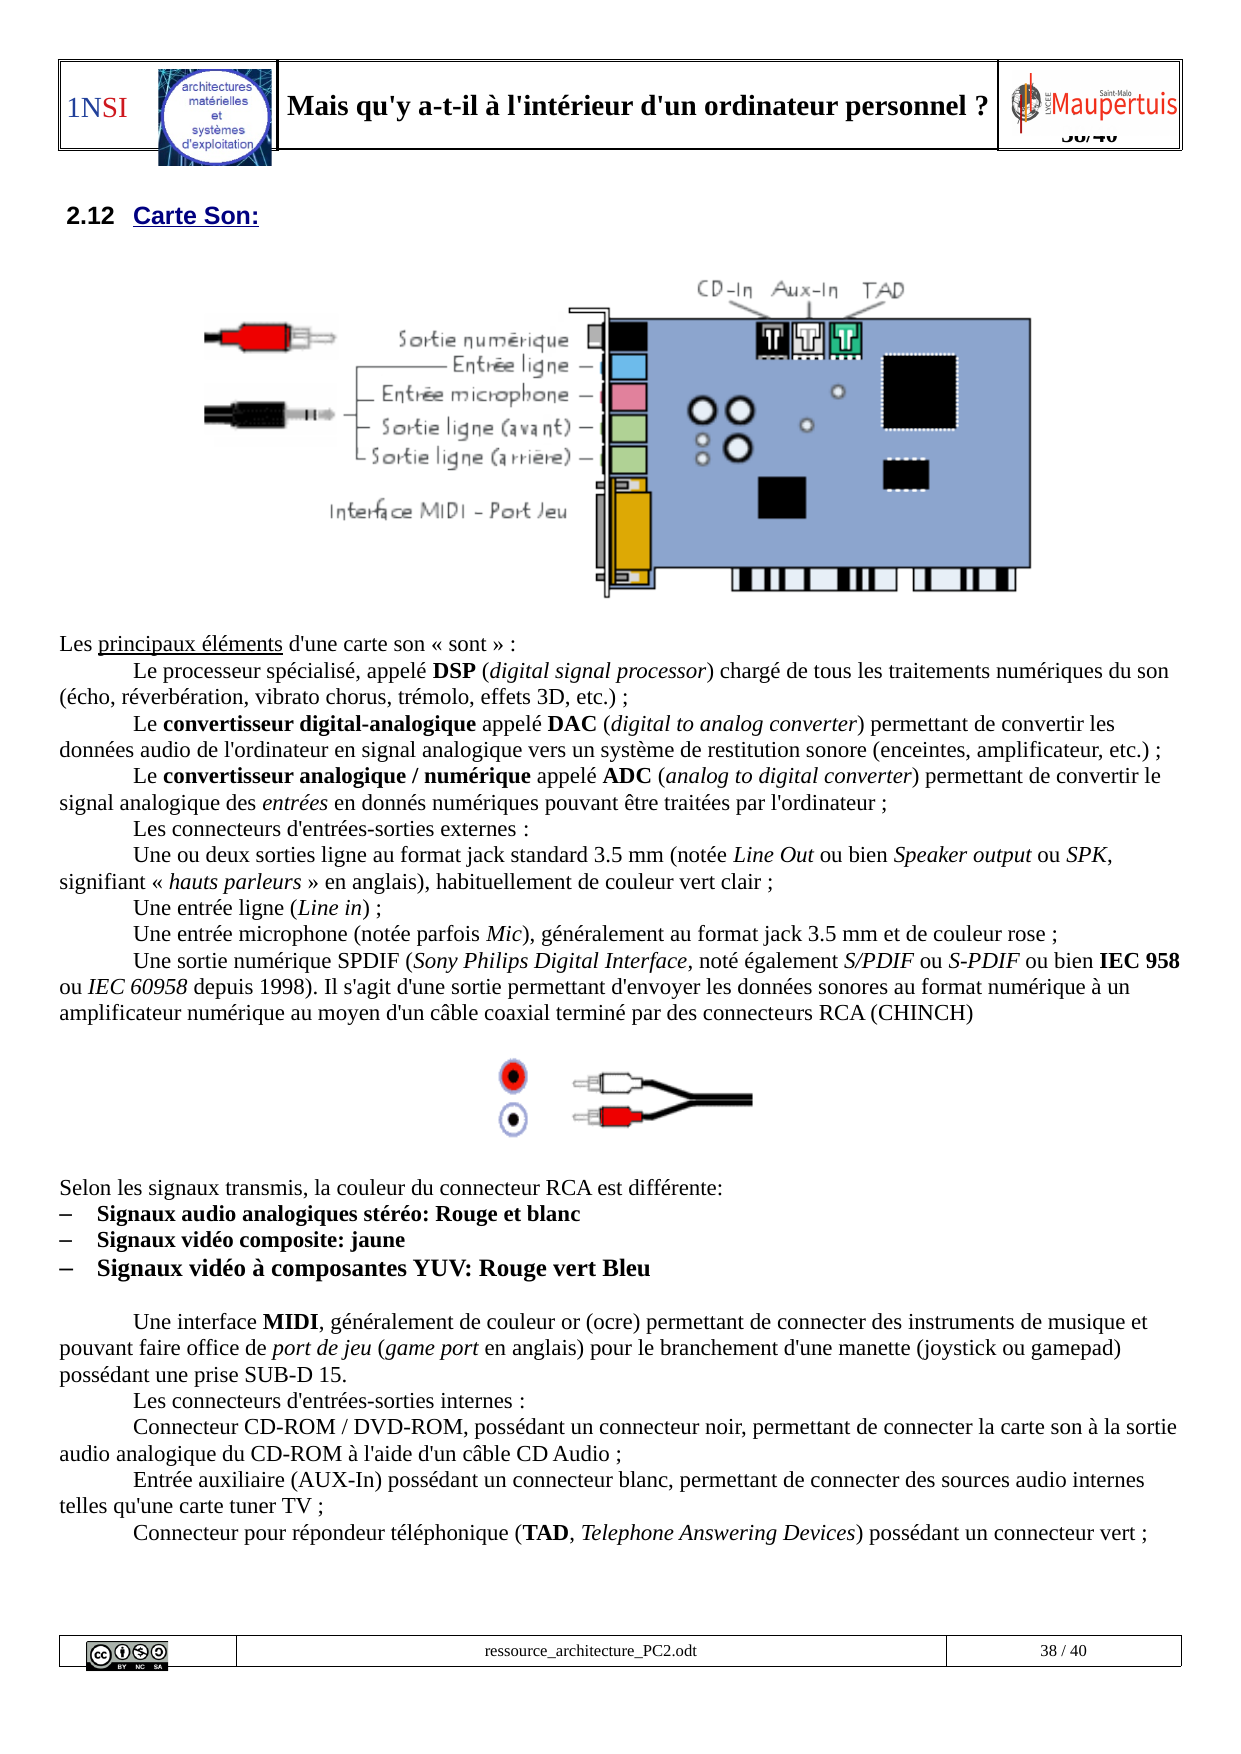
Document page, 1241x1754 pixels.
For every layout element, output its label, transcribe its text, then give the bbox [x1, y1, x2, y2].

text Une entrée ligne (Line in) ; [59, 894, 1181, 920]
text Selon les signaux transmis, la couleur du connecteur RCA est différente: [59, 1026, 1181, 1200]
list Signaux vidéo composite: jaune [59, 1226, 1181, 1253]
text Les principaux éléments d'une carte son « sont » : [59, 631, 1181, 657]
text Les connecteurs d'entrées-sorties externes : [59, 815, 1181, 841]
text Connecteur pour répondeur téléphonique (TAD, Telephone Answering Devices) possédant un connecteur vert ; [59, 1519, 1181, 1545]
list Signaux audio analogiques stéréo: Rouge et blanc [59, 1200, 1181, 1226]
text Entrée auxiliaire (AUX-In) possédant un connecteur blanc, permettant de connecter des sources audio internes telles qu'une carte tuner TV ; [59, 1466, 1181, 1519]
list Signaux vidéo à composantes YUV: Rouge vert Bleu [59, 1253, 1181, 1282]
picture [86, 1641, 169, 1672]
text Connecteur CD-ROM / DVD-ROM, possédant un connecteur noir, permettant de connecter la carte son à la sortie audio analogique du CD-ROM à l'aide d'un câble CD Audio ; [59, 1413, 1181, 1466]
text Une ou deux sorties ligne au format jack standard 3.5 mm (notée Line Out ou bien Speaker output ou SPK, signifiant « hauts parleurs » en anglais), habituellement de couleur vert clair ; [59, 841, 1181, 894]
picture [158, 69, 272, 166]
text Une entrée microphone (notée parfois Mic), généralement au format jack 3.5 mm et de couleur rose ; [59, 920, 1181, 947]
picture [1011, 70, 1179, 136]
text Le convertisseur analogique / numérique appelé ADC (analog to digital converter) permettant de convertir le signal analogique des entrées en donnés numériques pouvant être traitées par l'ordinateur ; [59, 762, 1181, 815]
text Une interface MIDI, généralement de couleur or (ocre) permettant de connecter des instruments de musique et pouvant faire office de port de jeu (game port en anglais) pour le branchement d'une manette (joystick ou gamepad) possédant une prise SUB-D 15. [59, 1308, 1181, 1387]
subtitle Carte Son: [59, 201, 1181, 230]
picture [204, 268, 1036, 605]
text Une sortie numérique SPDIF (Sony Philips Digital Interface, noté également S/PDIF ou S-PDIF ou bien IEC 958 ou IEC 60958 depuis 1998). Il s'agit d'une sortie permettant d'envoyer les données sonores au format numérique à un amplificateur numérique au moyen d'un câble coaxial terminé par des connecteurs RCA (CHINCH) [59, 947, 1181, 1026]
text Les connecteurs d'entrées-sorties internes : [59, 1387, 1181, 1413]
text Le convertisseur digital-analogique appelé DAC (digital to analog converter) permettant de convertir les données audio de l'ordinateur en signal analogique vers un système de restitution sonore (enceintes, amplificateur, etc.) ; [59, 709, 1181, 762]
picture [481, 1025, 759, 1174]
text Le processeur spécialisé, appelé DSP (digital signal processor) chargé de tous les traitements numériques du son (écho, réverbération, vibrato chorus, trémolo, effets 3D, etc.) ; [59, 657, 1181, 709]
